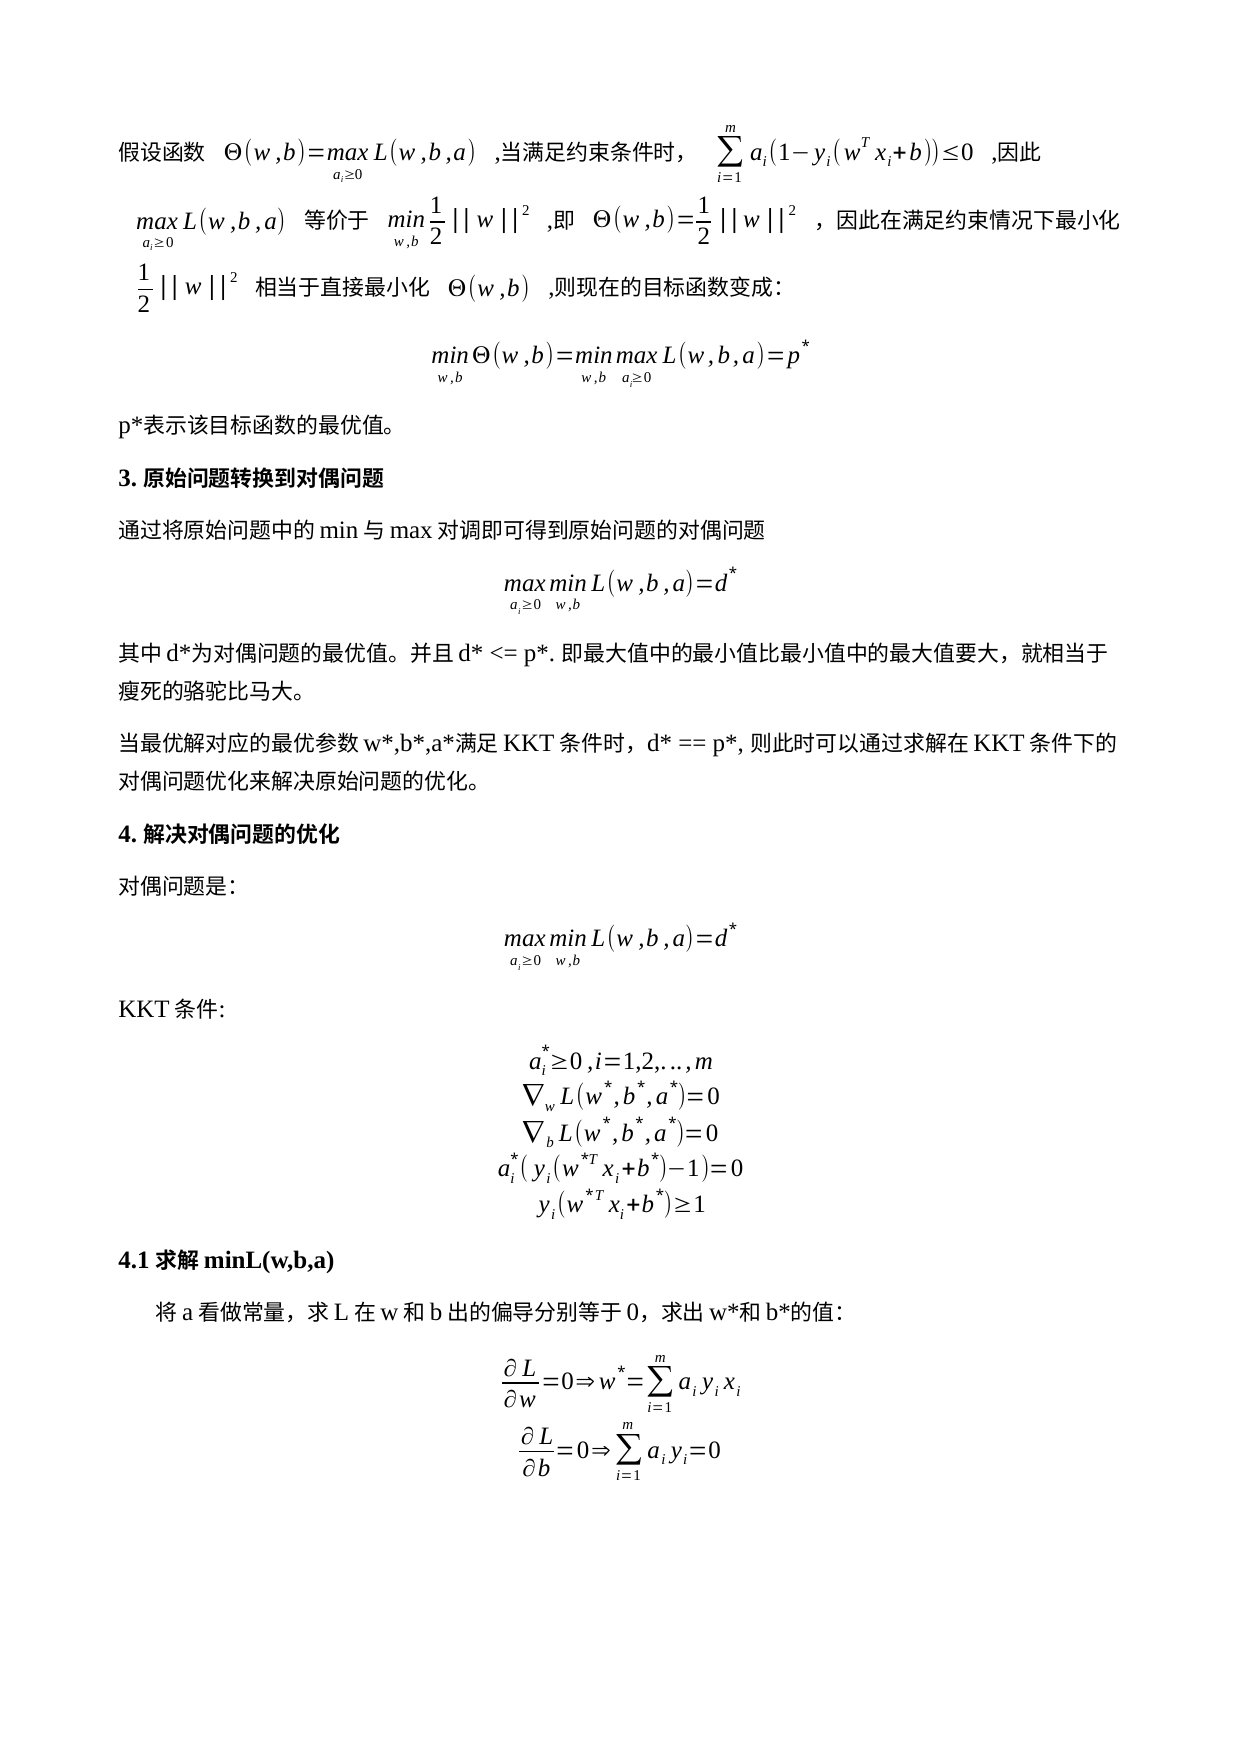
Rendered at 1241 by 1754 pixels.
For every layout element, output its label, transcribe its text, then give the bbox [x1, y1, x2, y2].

text 当最优解对应的最优参数w*,b*,a*满足KKT条件时，d* == p*, 则此时可以通过求解在KKT条件下的对偶问题优化来解决原始问题的优化。 [118, 726, 1122, 796]
text 4. 解决对偶问题的优化 [118, 817, 1122, 848]
text 4.1 求解minL(w,b,a) [118, 1243, 1122, 1274]
text 对偶问题是： [118, 869, 1122, 901]
text 其中d*为对偶问题的最优值。并且d* <= p*. 即最大值中的最小值比最小值中的最大值要大，就相当于瘦死的骆驼比马大。 [118, 636, 1122, 706]
text 假设函数,当满足约束条件时，,因此等价于,即，因此在满足约束情况下最小化相当于直接最小化,则现在的目标函数变成： [118, 118, 1122, 318]
text 将a看做常量，求L在w和b出的偏导分别等于0，求出w*和b*的值： [118, 1295, 1122, 1327]
text 3. 原始问题转换到对偶问题 [118, 461, 1122, 493]
text KKT条件: [118, 992, 1122, 1023]
text p*表示该目标函数的最优值。 [118, 408, 1122, 440]
text 通过将原始问题中的min与max对调即可得到原始问题的对偶问题 [118, 513, 1122, 545]
